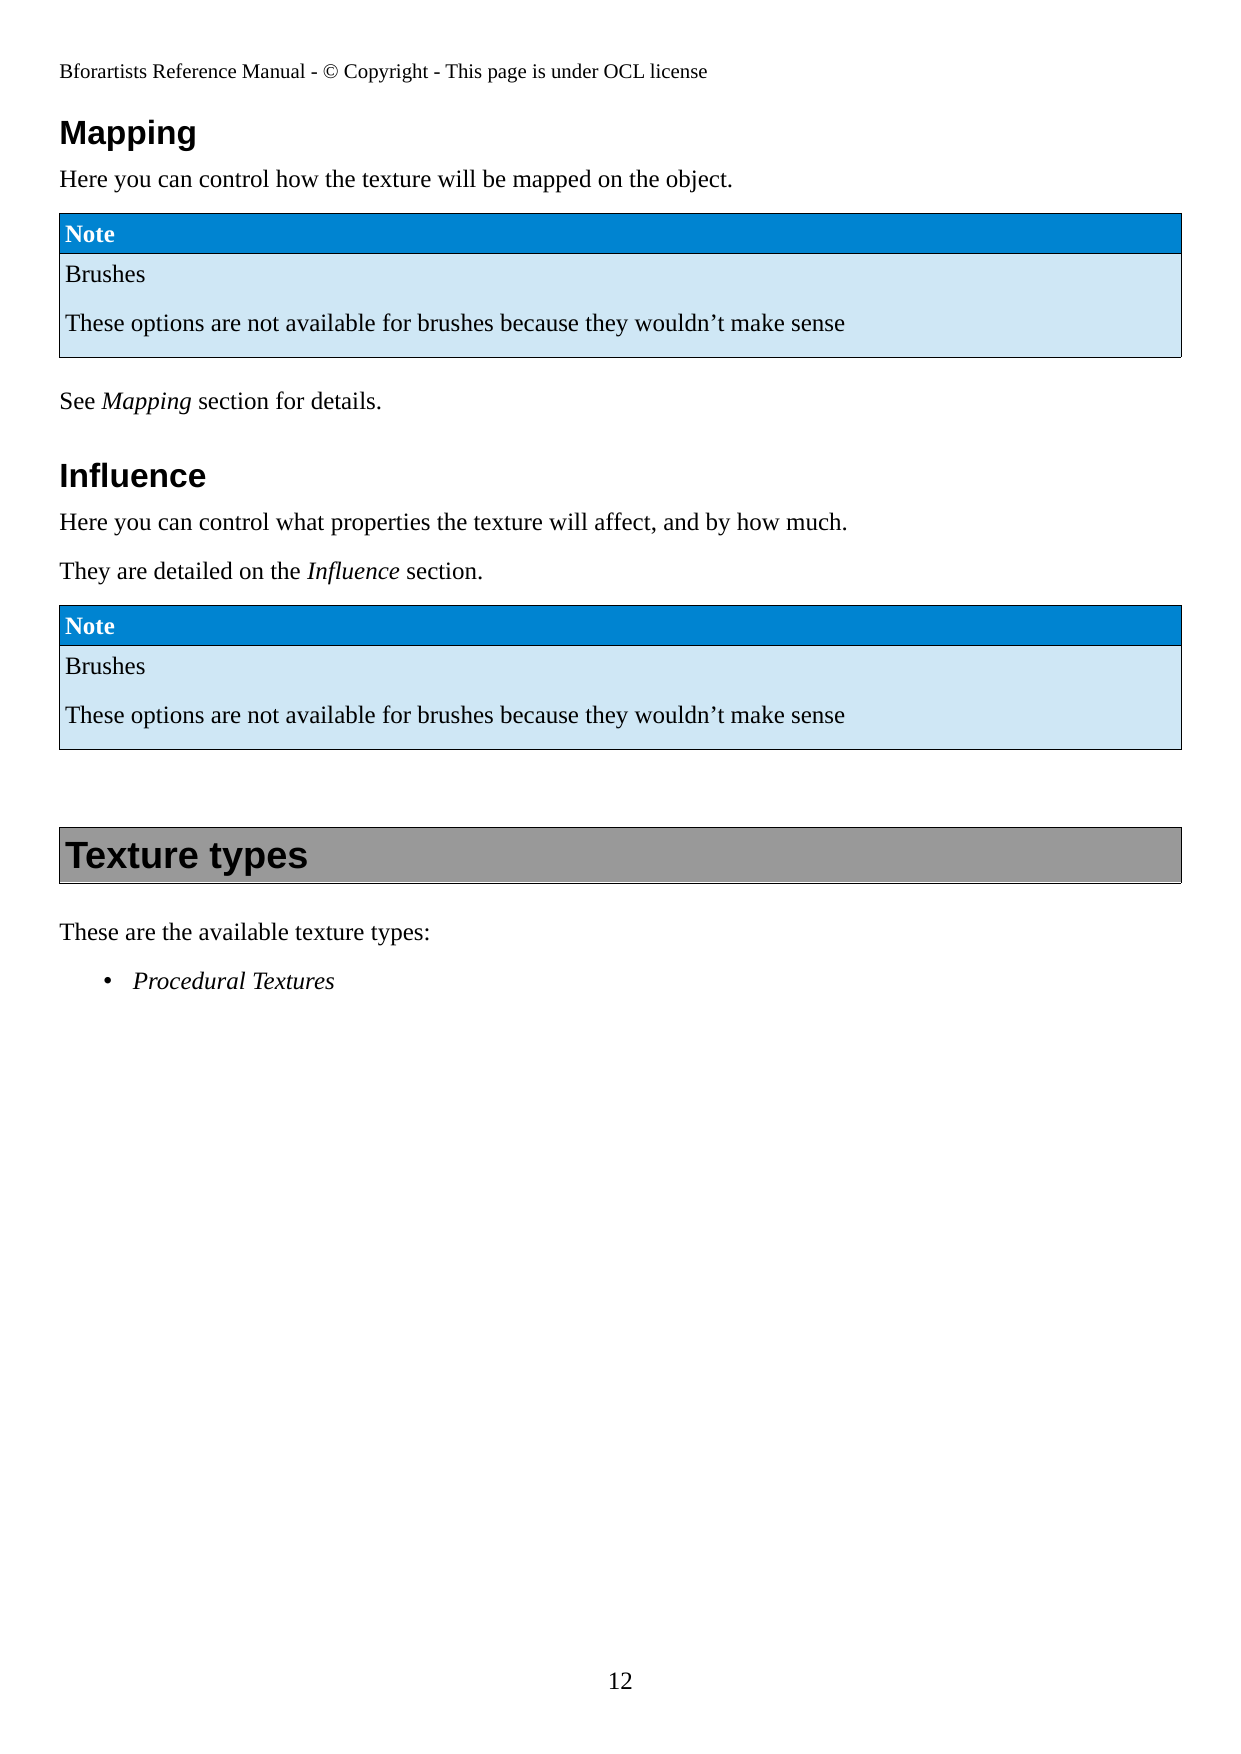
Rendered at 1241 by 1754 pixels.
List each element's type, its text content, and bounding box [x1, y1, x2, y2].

text See Mapping section for details. [59, 386, 1181, 415]
text Here you can control what properties the texture will affect, and by how much. [59, 507, 1181, 536]
text Here you can control how the texture will be mapped on the object. [59, 164, 1181, 192]
subtitle Influence [59, 456, 1181, 494]
table_cell Brushes These options are not available for brushes because they wouldn’t make sense [60, 646, 1181, 749]
text These are the available texture types: [59, 917, 1181, 946]
table_header Note [60, 214, 1181, 253]
table_header Note [60, 606, 1181, 645]
list Procedural Textures [103, 966, 1181, 995]
subtitle Mapping [59, 113, 1181, 151]
text They are detailed on the Influence section. [59, 556, 1181, 585]
table_header Texture types [60, 828, 1181, 882]
table_cell Brushes These options are not available for brushes because they wouldn’t make sense [60, 254, 1181, 357]
